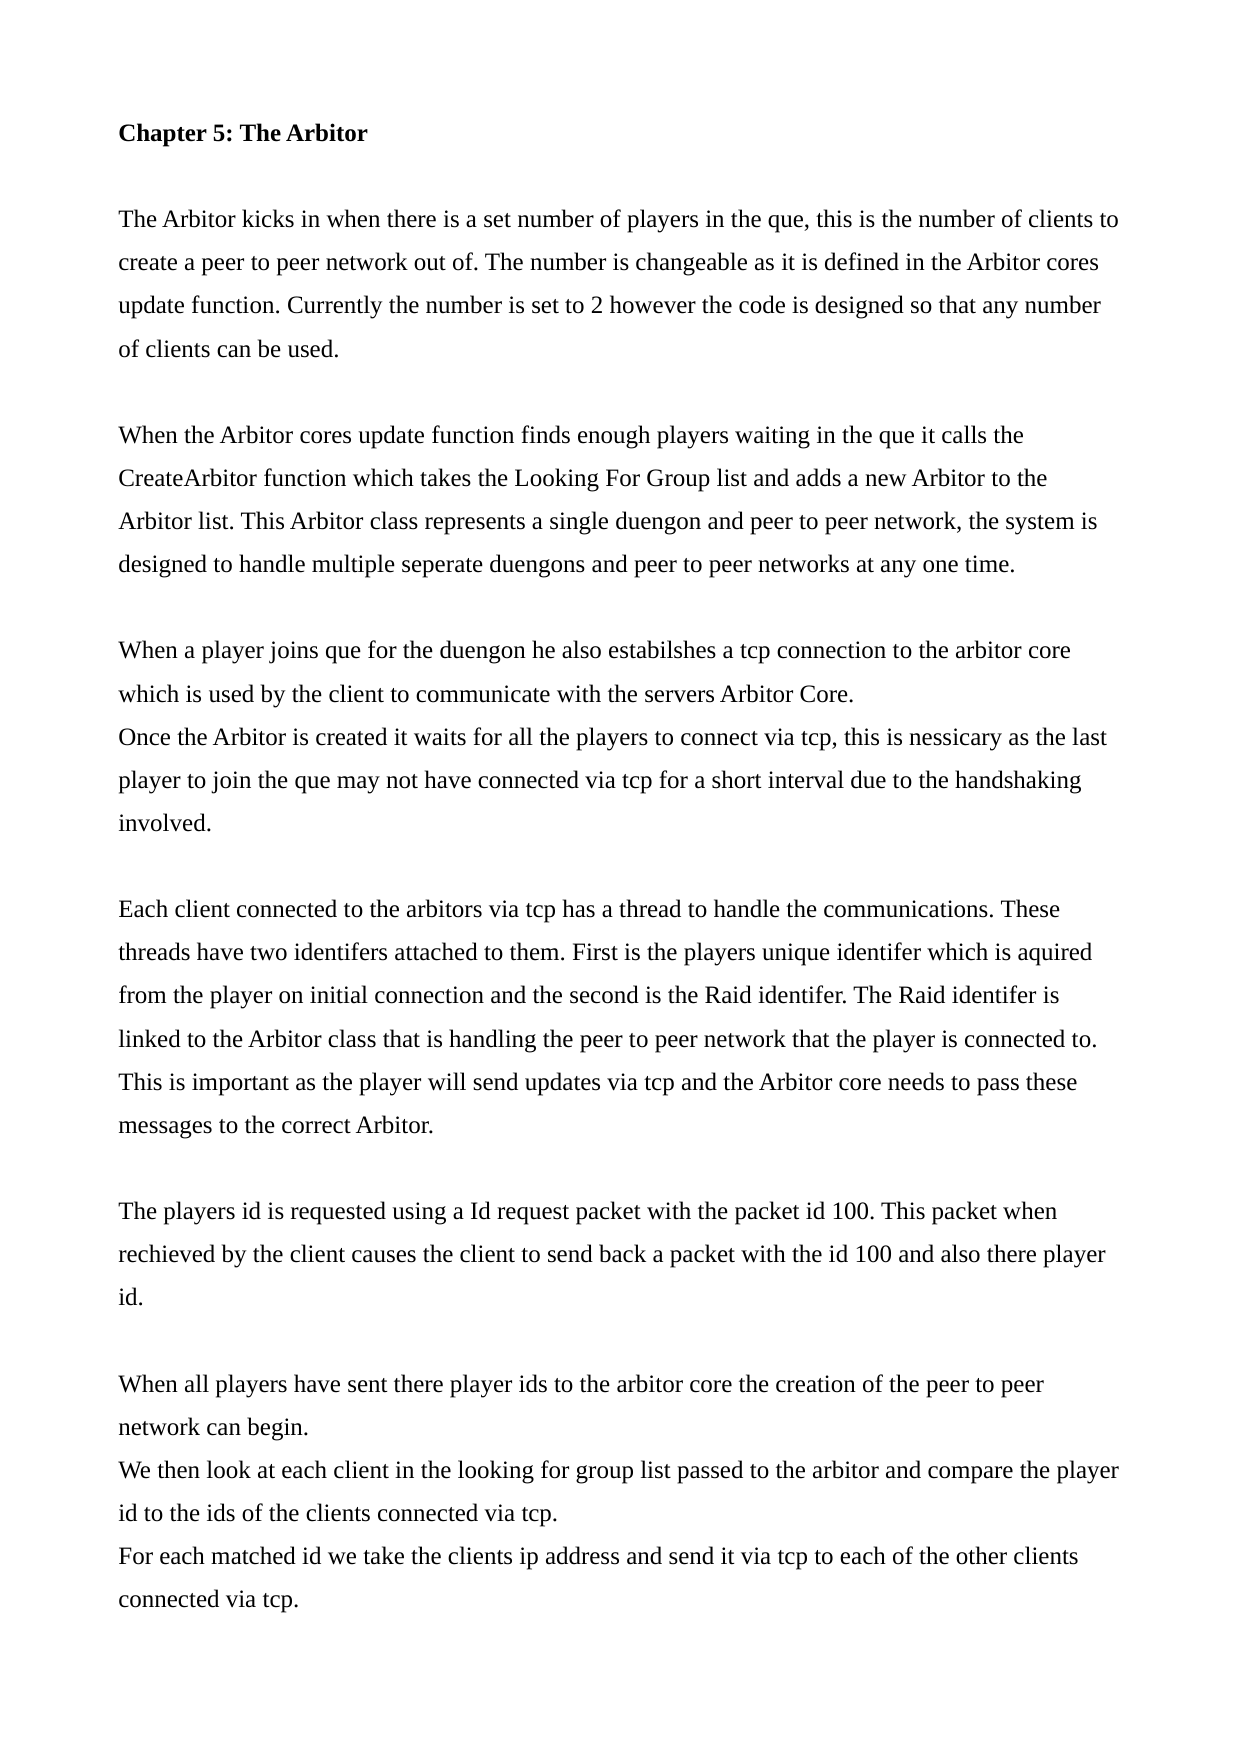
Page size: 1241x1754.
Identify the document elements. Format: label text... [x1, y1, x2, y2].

text When the Arbitor cores update function finds enough players waiting in the que it calls the CreateArbitor function which takes the Looking For Group list and adds a new Arbitor to the Arbitor list. This Arbitor class represents a single duengon and peer to peer network, the system is designed to handle multiple seperate duengons and peer to peer networks at any one time. [118, 420, 1122, 578]
text This is important as the player will send updates via tcp and the Arbitor core needs to pass these messages to the correct Arbitor. [118, 1067, 1122, 1139]
text When all players have sent there player ids to the arbitor core the creation of the peer to peer network can begin. [118, 1369, 1122, 1441]
text The Arbitor kicks in when there is a set number of players in the que, this is the number of clients to create a peer to peer network out of. The number is changeable as it is defined in the Arbitor cores update function. Currently the number is set to 2 however the code is designed so that any number of clients can be used. [118, 204, 1122, 362]
text We then look at each client in the looking for group list passed to the arbitor and compare the player id to the ids of the clients connected via tcp. [118, 1455, 1122, 1527]
text When a player joins que for the duengon he also estabilshes a tcp connection to the arbitor core which is used by the client to communicate with the servers Arbitor Core. [118, 636, 1122, 707]
text For each matched id we take the clients ip address and send it via tcp to each of the other clients connected via tcp. [118, 1541, 1122, 1613]
text Each client connected to the arbitors via tcp has a thread to handle the communications. These threads have two identifers attached to them. First is the players unique identifer which is aquired from the player on initial connection and the second is the Raid identifer. The Raid identifer is linked to the Arbitor class that is handling the peer to peer network that the player is connected to. [118, 894, 1122, 1052]
text Once the Arbitor is created it waits for all the players to connect via tcp, this is nessicary as the last player to join the que may not have connected via tcp for a short interval due to the handshaking involved. [118, 722, 1122, 837]
text The players id is requested using a Id request packet with the packet id 100. This packet when rechieved by the client causes the client to send back a packet with the id 100 and also there player id. [118, 1196, 1122, 1311]
text Chapter 5: The Arbitor [118, 118, 1122, 147]
